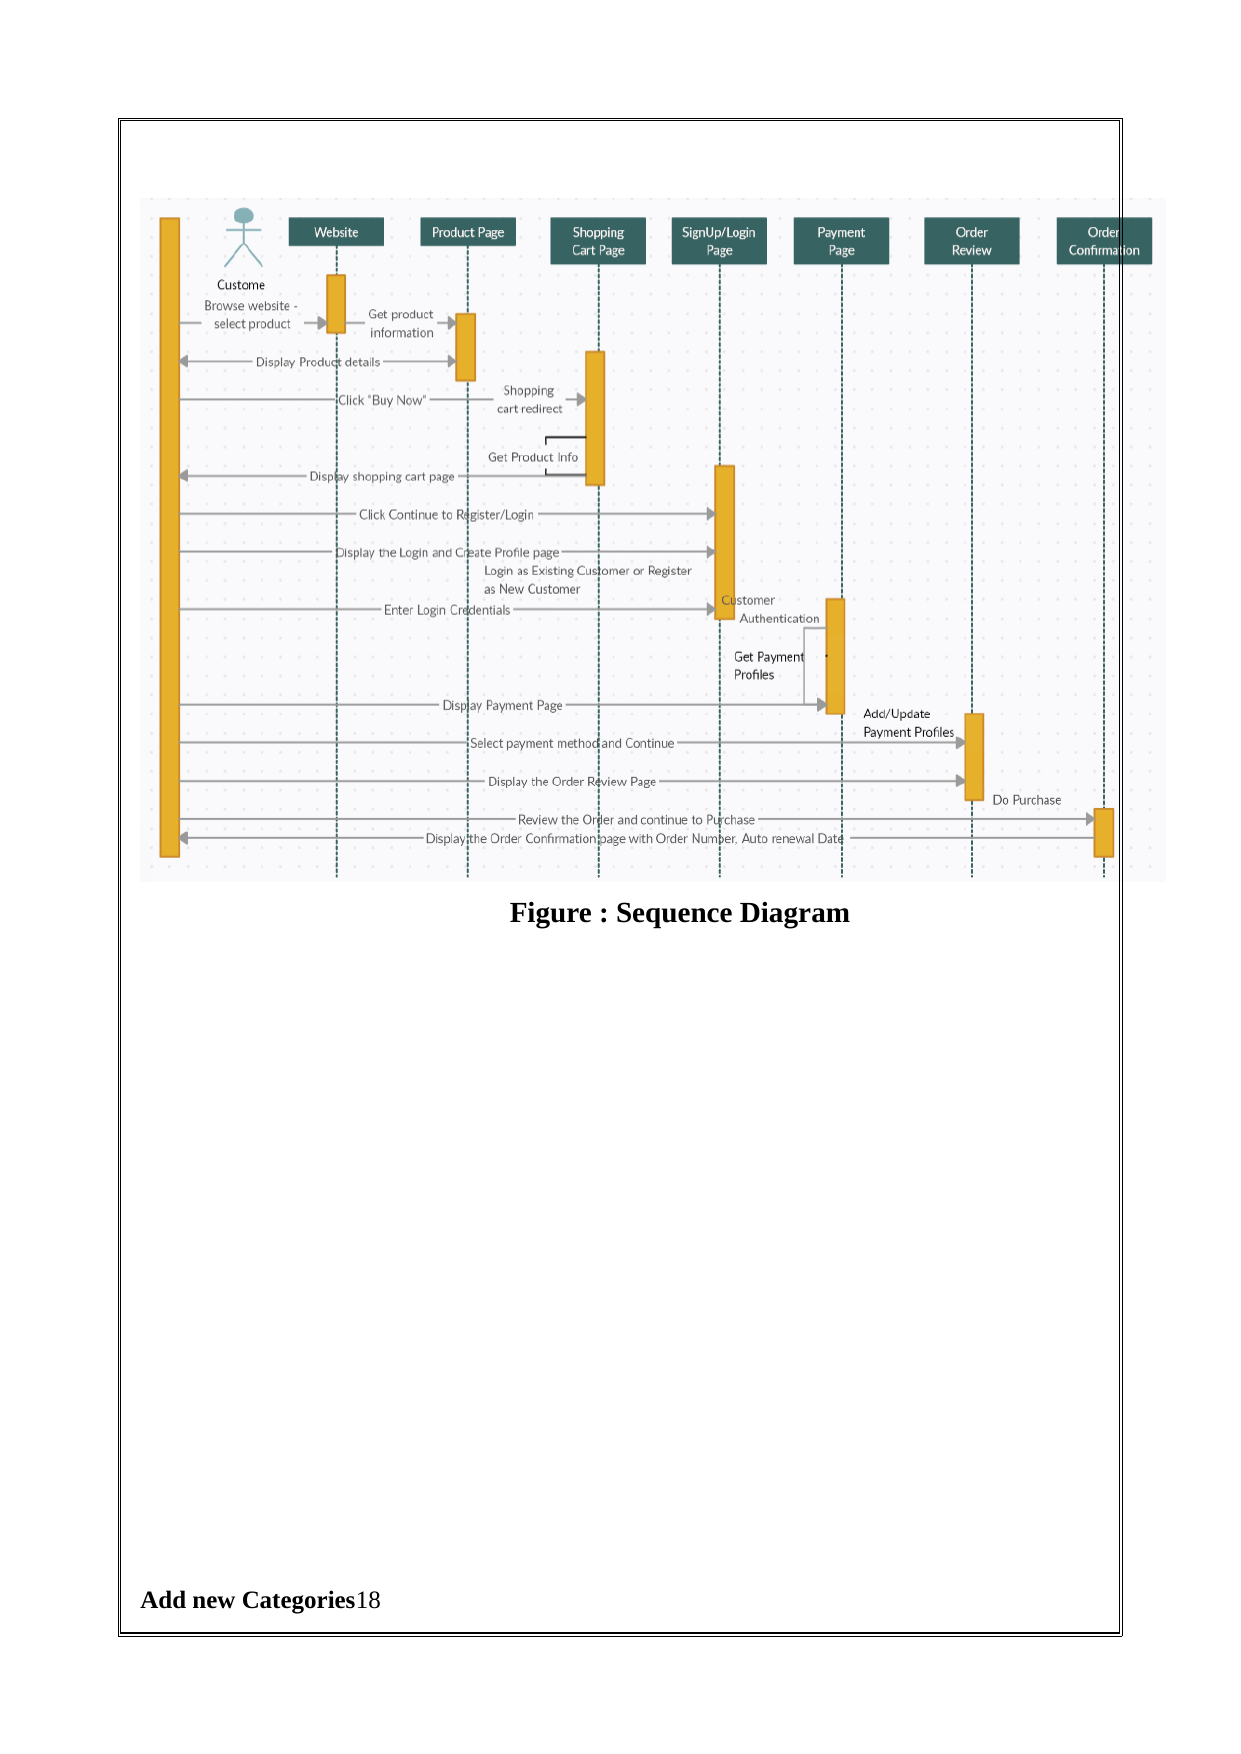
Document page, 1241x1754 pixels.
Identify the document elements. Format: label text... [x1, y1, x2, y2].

picture [1123, 198, 1209, 882]
text Figure : Sequence Diagram [140, 896, 1100, 929]
picture [140, 198, 1119, 882]
